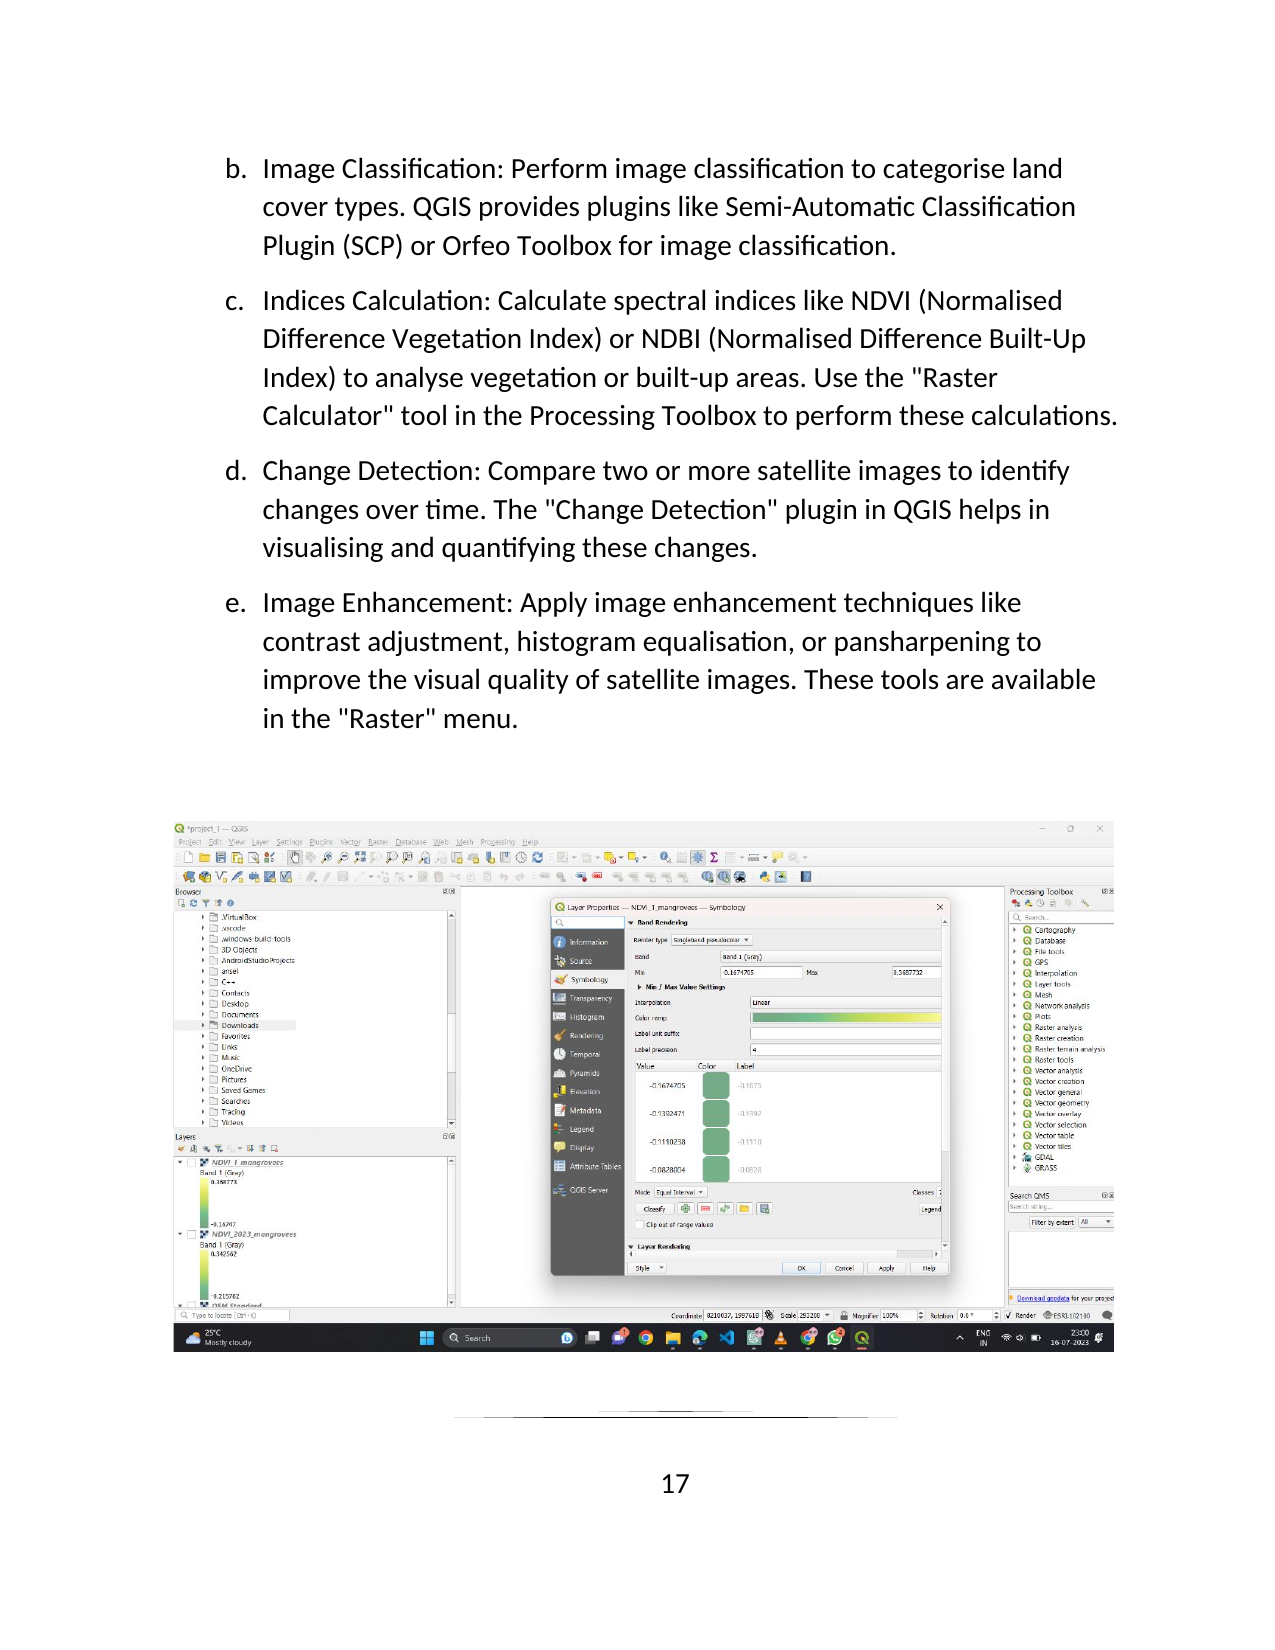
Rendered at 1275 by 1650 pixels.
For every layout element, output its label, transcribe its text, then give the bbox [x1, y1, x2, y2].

list Image Enhancement: Apply image enhancement techniques like contrast adjustment, histogram equalisation, or pansharpening to improve the visual quality of satellite images. These tools are available in the "Raster" menu. [225, 584, 1125, 735]
picture [173, 821, 1114, 1352]
list Image Classification: Perform image classification to categorise land cover types. QGIS provides plugins like Semi-Automatic Classification Plugin (SCP) or Orfeo Toolbox for image classification. [225, 150, 1125, 262]
list Change Detection: Compare two or more satellite images to identify changes over time. The "Change Detection" plugin in QGIS helps in visualising and quantifying these changes. [225, 452, 1125, 565]
list Indices Calculation: Calculate spectral indices like NDVI (Normalised Difference Vegetation Index) or NDBI (Normalised Difference Built-Up Index) to analyse vegetation or built-up areas. Use the "Raster Calculator" tool in the Processing Toolbox to perform these calculations. [225, 282, 1125, 433]
